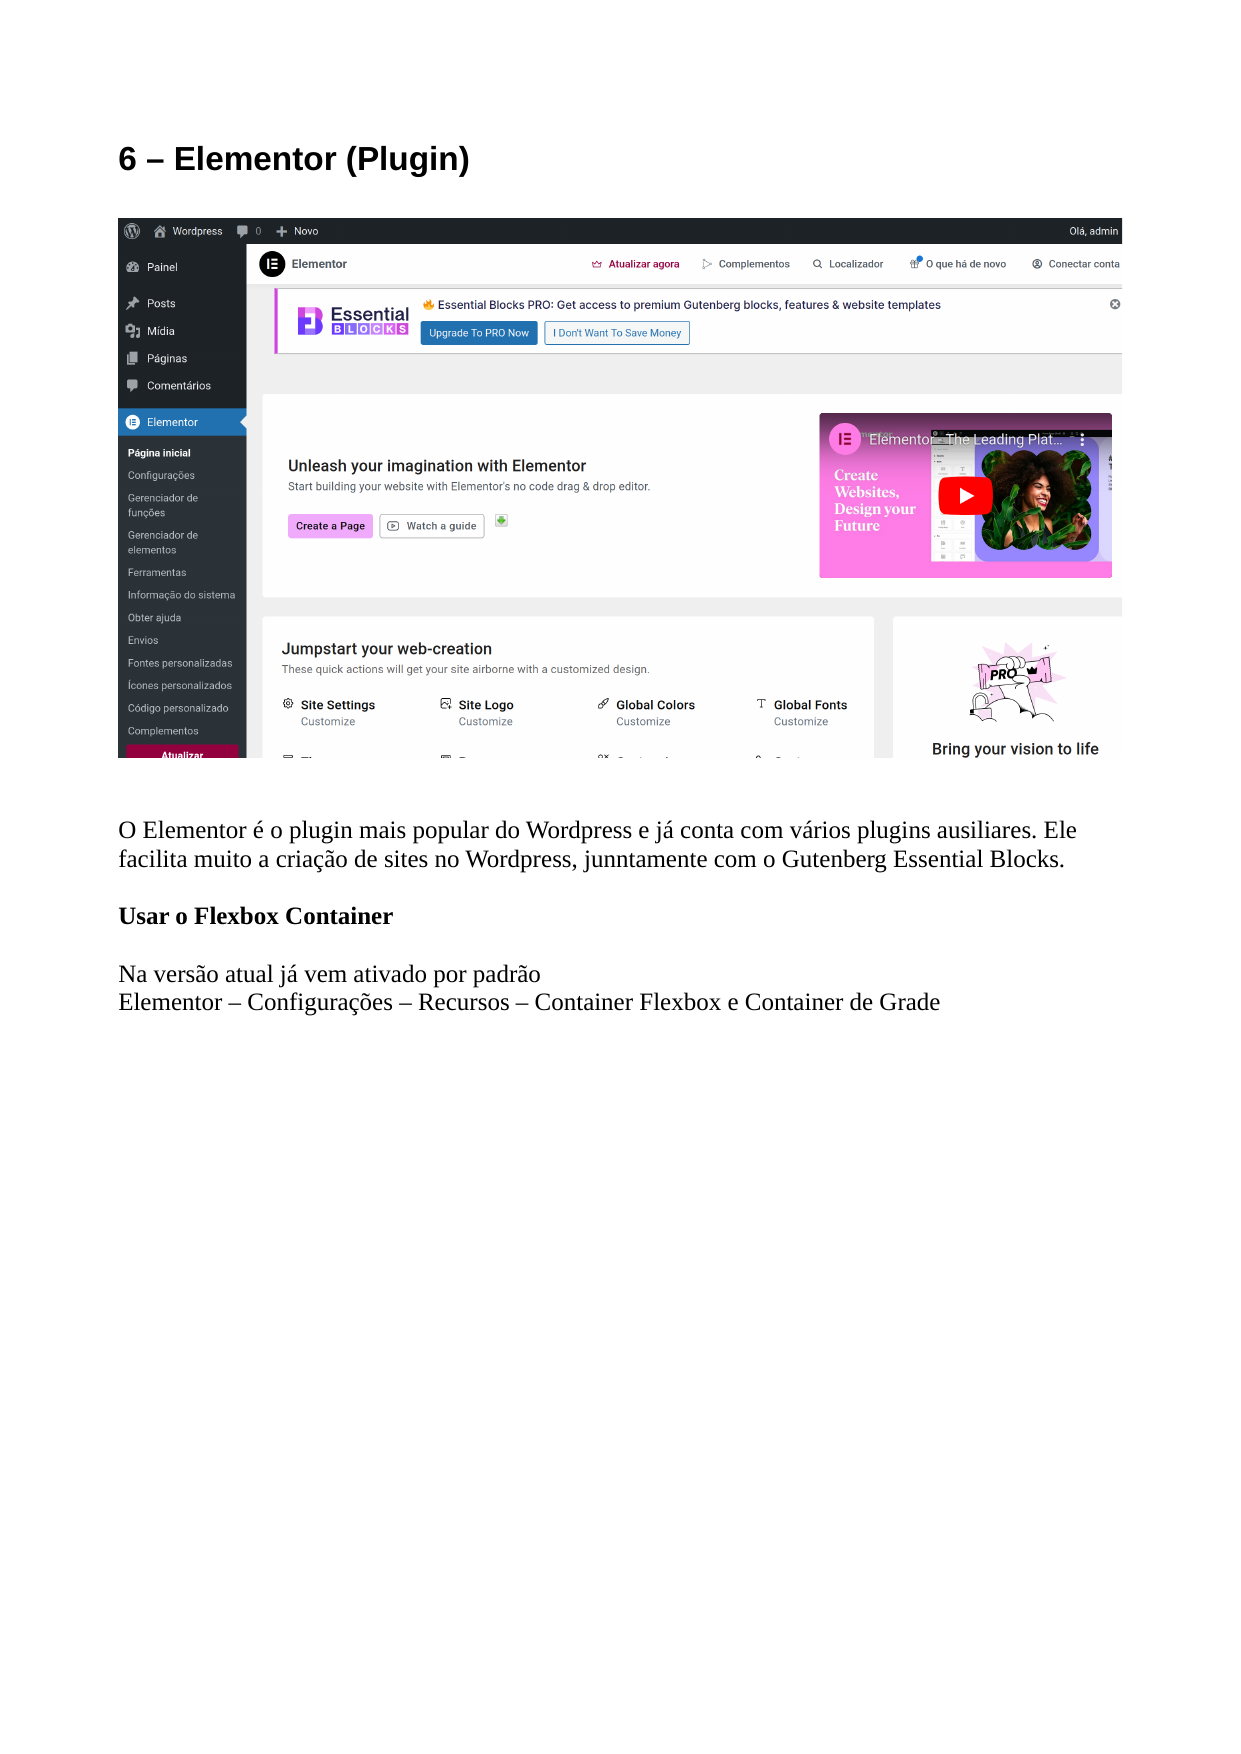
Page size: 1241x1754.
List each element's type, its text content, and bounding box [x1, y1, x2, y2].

text O Elementor é o plugin mais popular do Wordpress e já conta com vários plugins ausiliares. Ele facilita muito a criação de sites no Wordpress, junntamente com o Gutenberg Essential Blocks. [118, 815, 1122, 872]
subtitle 6 – Elementor (Plugin) [118, 139, 1122, 177]
text Elementor – Configurações – Recursos – Container Flexbox e Container de Grade [118, 987, 1122, 1016]
text Na versão atual já vem ativado por padrão [118, 959, 1122, 987]
text Usar o Flexbox Container [118, 901, 1122, 930]
picture [118, 218, 1123, 758]
